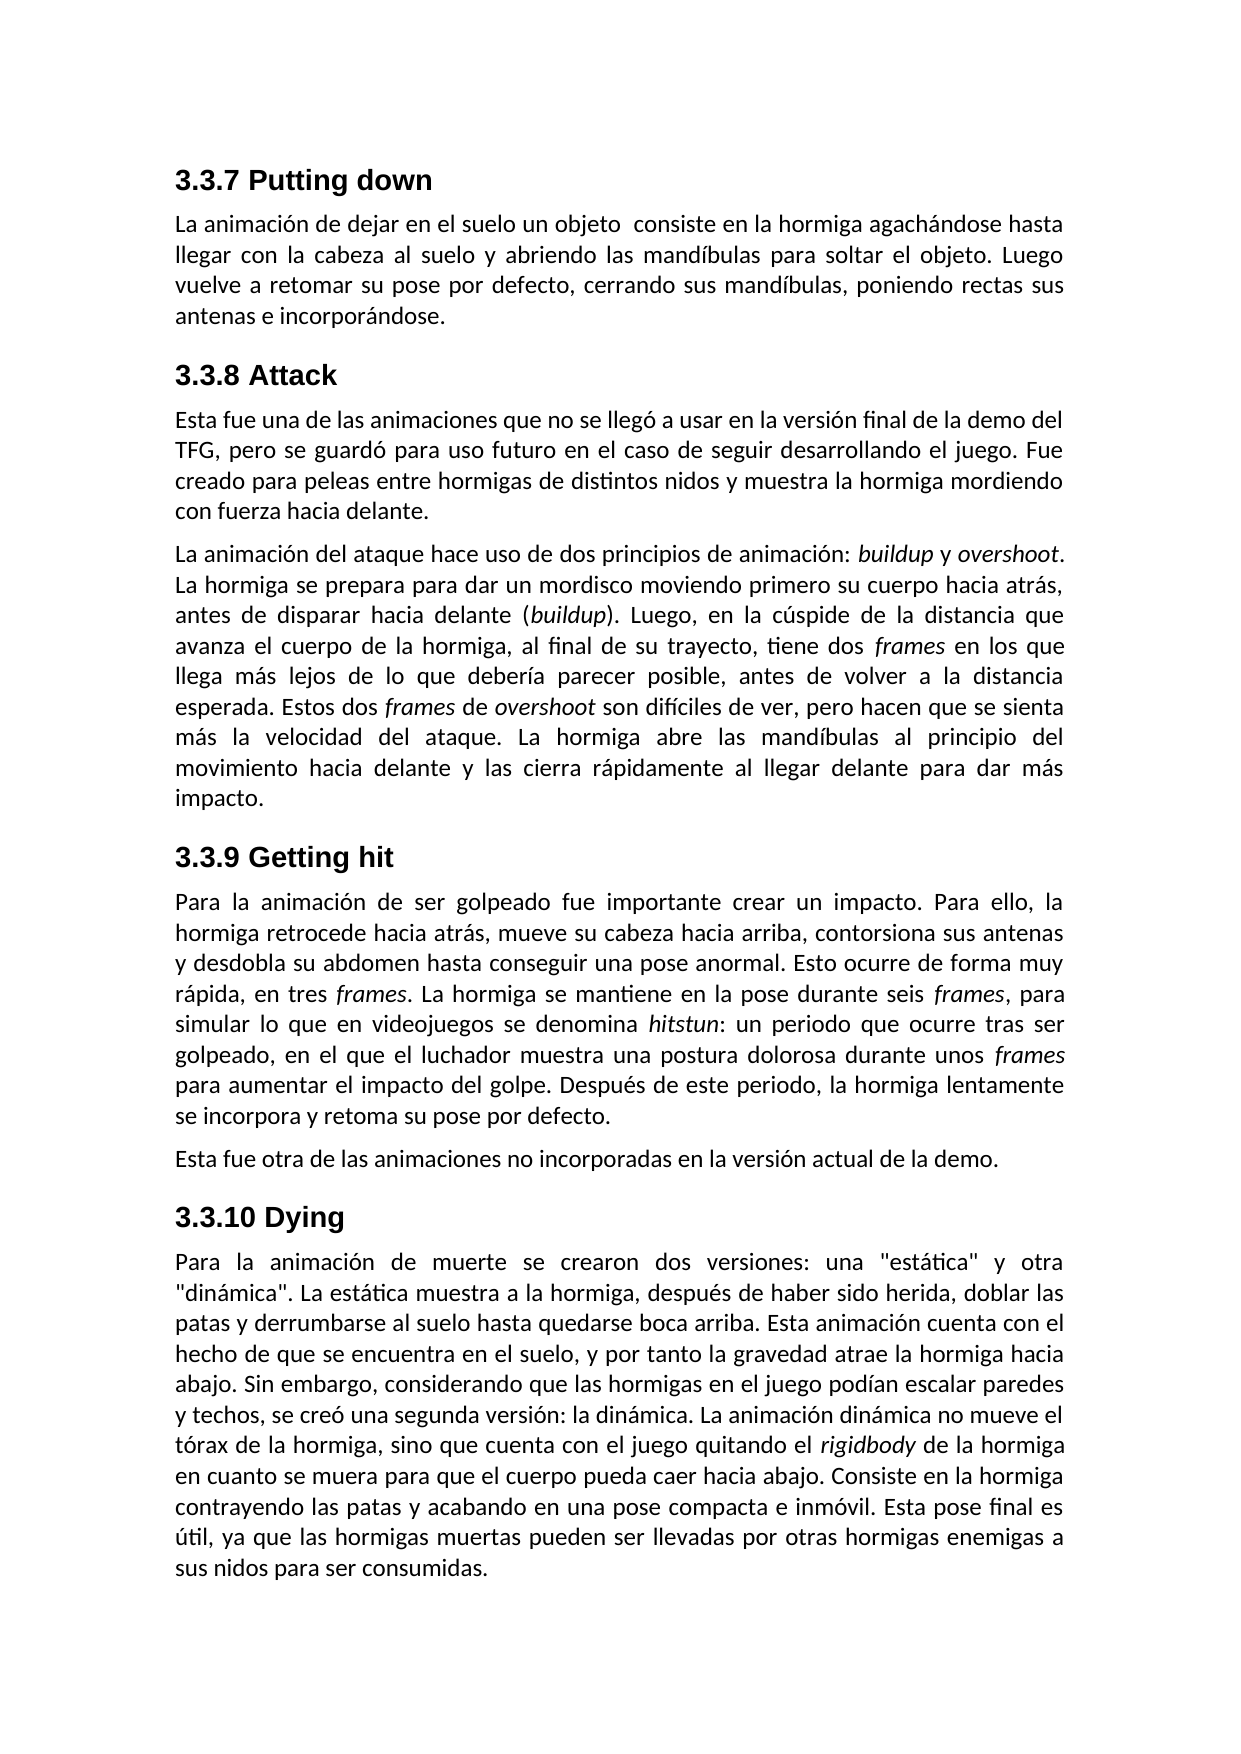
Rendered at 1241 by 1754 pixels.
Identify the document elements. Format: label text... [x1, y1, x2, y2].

subtitle Getting hit [175, 840, 1065, 874]
text Esta fue otra de las animaciones no incorporadas en la versión actual de la demo. [175, 1143, 1065, 1173]
text La animación del ataque hace uso de dos principios de animación: buildup y overshoot. La hormiga se prepara para dar un mordisco moviendo primero su cuerpo hacia atrás, antes de disparar hacia delante (buildup). Luego, en la cúspide de la distancia que avanza el cuerpo de la hormiga, al final de su trayecto, tiene dos frames en los que llega más lejos de lo que debería parecer posible, antes de volver a la distancia esperada. Estos dos frames de overshoot son difíciles de ver, pero hacen que se sienta más la velocidad del ataque. La hormiga abre las mandíbulas al principio del movimiento hacia delante y las cierra rápidamente al llegar delante para dar más impacto. [175, 538, 1065, 813]
text Para la animación de muerte se crearon dos versiones: una "estática" y otra "dinámica". La estática muestra a la hormiga, después de haber sido herida, doblar las patas y derrumbarse al suelo hasta quedarse boca arriba. Esta animación cuenta con el hecho de que se encuentra en el suelo, y por tanto la gravedad atrae la hormiga hacia abajo. Sin embargo, considerando que las hormigas en el juego podían escalar paredes y techos, se creó una segunda versión: la dinámica. La animación dinámica no mueve el tórax de la hormiga, sino que cuenta con el juego quitando el rigidbody de la hormiga en cuanto se muera para que el cuerpo pueda caer hacia abajo. Consiste en la hormiga contrayendo las patas y acabando en una pose compacta e inmóvil. Esta pose final es útil, ya que las hormigas muertas pueden ser llevadas por otras hormigas enemigas a sus nidos para ser consumidas. [175, 1246, 1065, 1582]
text Esta fue una de las animaciones que no se llegó a usar en la versión final de la demo del TFG, pero se guardó para uso futuro en el caso de seguir desarrollando el juego. Fue creado para peleas entre hormigas de distintos nidos y muestra la hormiga mordiendo con fuerza hacia delante. [175, 404, 1065, 526]
subtitle Dying [175, 1200, 1065, 1234]
text Para la animación de ser golpeado fue importante crear un impacto. Para ello, la hormiga retrocede hacia atrás, mueve su cabeza hacia arriba, contorsiona sus antenas y desdobla su abdomen hasta conseguir una pose anormal. Esto ocurre de forma muy rápida, en tres frames. La hormiga se mantiene en la pose durante seis frames, para simular lo que en videojuegos se denomina hitstun: un periodo que ocurre tras ser golpeado, en el que el luchador muestra una postura dolorosa durante unos frames para aumentar el impacto del golpe. Después de este periodo, la hormiga lentamente se incorpora y retoma su pose por defecto. [175, 886, 1065, 1130]
subtitle Putting down [175, 162, 1065, 196]
subtitle Attack [175, 358, 1065, 391]
text La animación de dejar en el suelo un objeto consiste en la hormiga agachándose hasta llegar con la cabeza al suelo y abriendo las mandíbulas para soltar el objeto. Luego vuelve a retomar su pose por defecto, cerrando sus mandíbulas, poniendo rectas sus antenas e incorporándose. [175, 208, 1065, 331]
